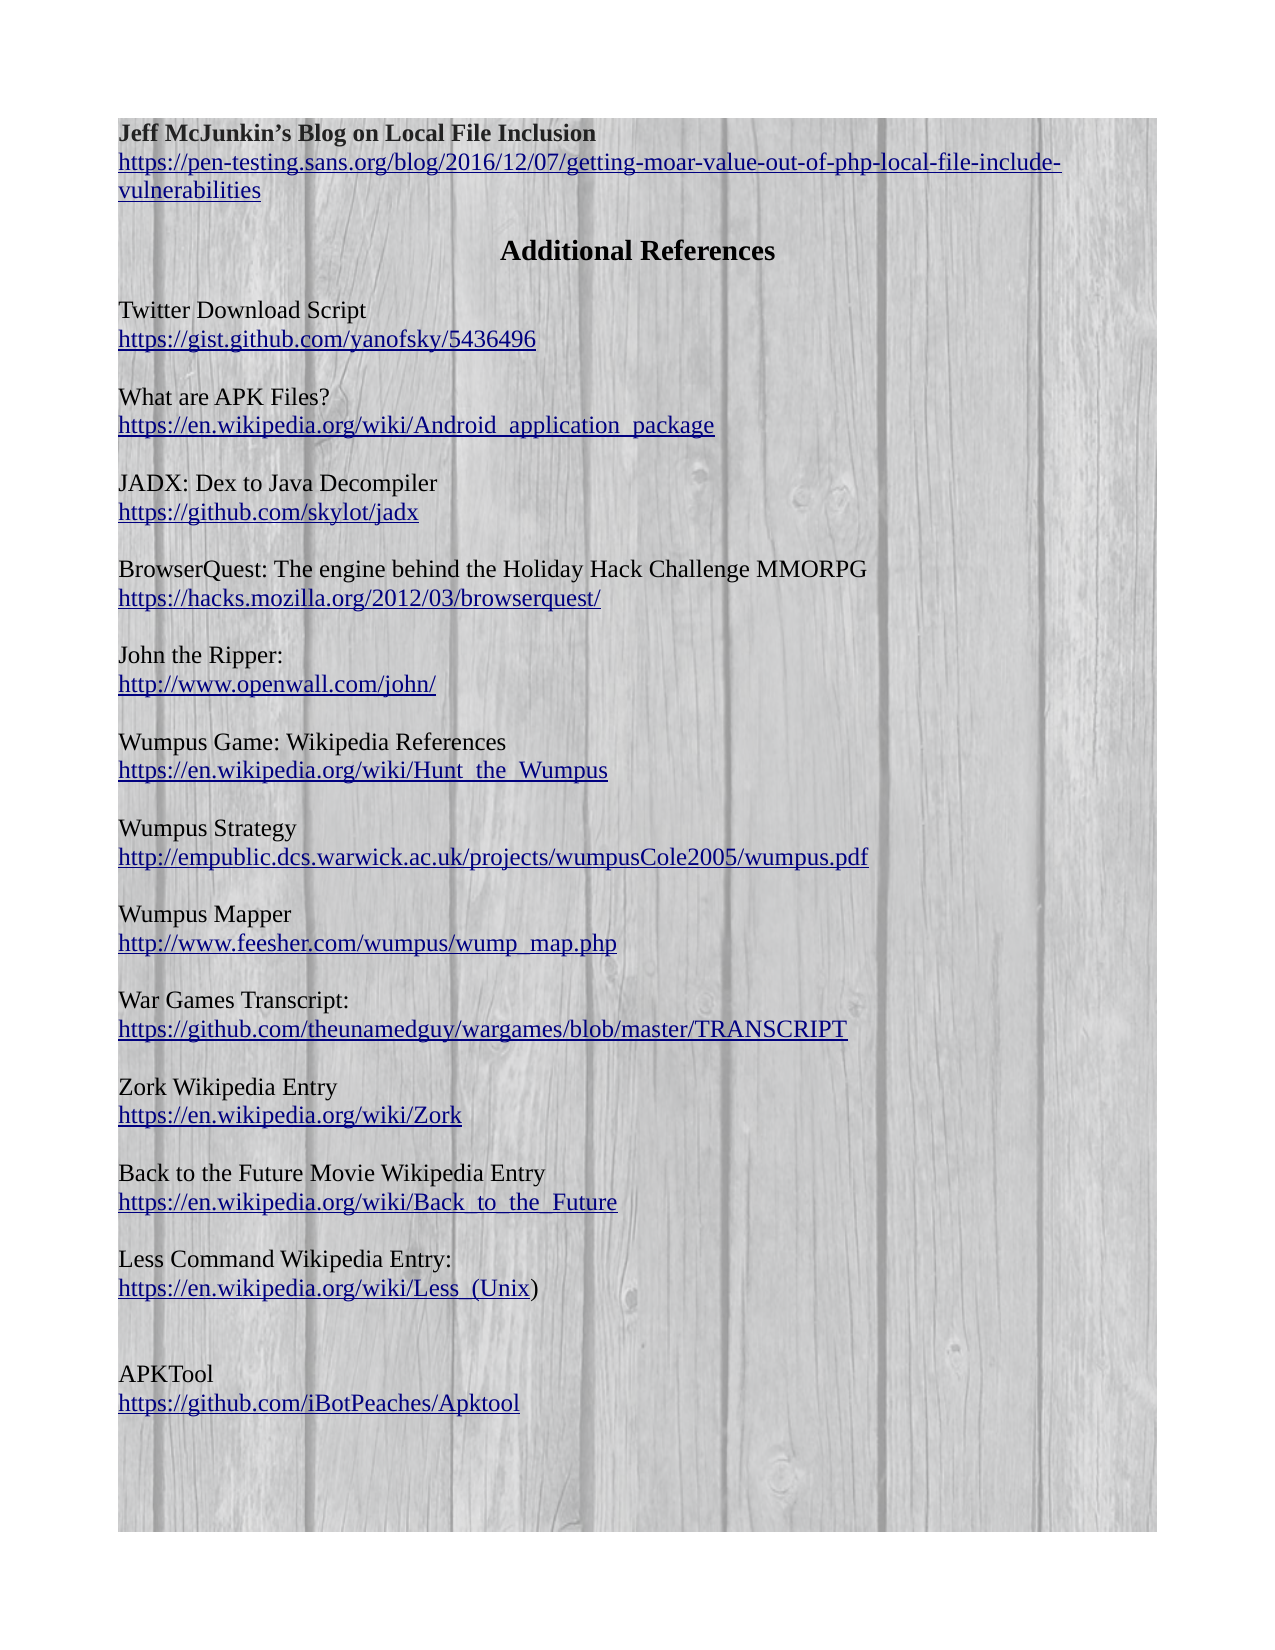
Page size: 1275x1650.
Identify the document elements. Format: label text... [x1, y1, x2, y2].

picture [118, 525, 1157, 554]
text John the Ripper: [118, 640, 1157, 669]
text BrowserQuest: The engine behind the Holiday Hack Challenge MMORPG [118, 554, 1157, 583]
picture [118, 957, 1157, 985]
picture [118, 353, 1157, 382]
text https://pen-testing.sans.org/blog/2016/12/07/getting-moar-value-out-of-php-local-file-include-vulnerabilities [118, 147, 1157, 204]
text https://en.wikipedia.org/wiki/Hunt_the_Wumpus [118, 755, 1157, 784]
text http://www.openwall.com/john/ [118, 669, 1157, 698]
text http://www.feesher.com/wumpus/wump_map.php [118, 928, 1157, 957]
text Wumpus Game: Wikipedia References [118, 727, 1157, 755]
picture [118, 612, 1157, 640]
text War Games Transcript: [118, 985, 1157, 1014]
text Twitter Download Script https://gist.github.com/yanofsky/5436496 [118, 295, 1157, 353]
picture [118, 698, 1157, 727]
text https://github.com/iBotPeaches/Apktool [118, 1388, 1157, 1417]
text JADX: Dex to Java Decompiler [118, 468, 1157, 497]
text Jeff McJunkin’s Blog on Local File Inclusion [118, 118, 1157, 147]
text Back to the Future Movie Wikipedia Entry [118, 1158, 1157, 1187]
text Zork Wikipedia Entry [118, 1072, 1157, 1100]
picture [118, 1215, 1157, 1244]
text Wumpus Strategy [118, 813, 1157, 842]
text APKTool [118, 1359, 1157, 1388]
text https://hacks.mozilla.org/2012/03/browserquest/ [118, 583, 1157, 612]
picture [118, 1129, 1157, 1158]
text https://en.wikipedia.org/wiki/Zork [118, 1100, 1157, 1129]
picture [118, 439, 1157, 468]
picture [118, 267, 1157, 295]
text What are APK Files? https://en.wikipedia.org/wiki/Android_application_package [118, 382, 1157, 439]
text https://github.com/skylot/jadx [118, 497, 1157, 525]
text https://github.com/theunamedguy/wargames/blob/master/TRANSCRIPT [118, 1014, 1157, 1043]
text https://en.wikipedia.org/wiki/Less_(Unix) [118, 1273, 1157, 1302]
picture [118, 784, 1157, 813]
text Additional References [118, 233, 1157, 267]
text Less Command Wikipedia Entry: [118, 1244, 1157, 1273]
text http://empublic.dcs.warwick.ac.uk/projects/wumpusCole2005/wumpus.pdf [118, 842, 1157, 870]
picture [118, 870, 1157, 899]
text Wumpus Mapper [118, 899, 1157, 928]
picture [118, 1302, 1157, 1359]
text https://en.wikipedia.org/wiki/Back_to_the_Future [118, 1187, 1157, 1215]
picture [118, 1417, 1157, 1532]
picture [118, 204, 1157, 233]
picture [118, 1043, 1157, 1072]
